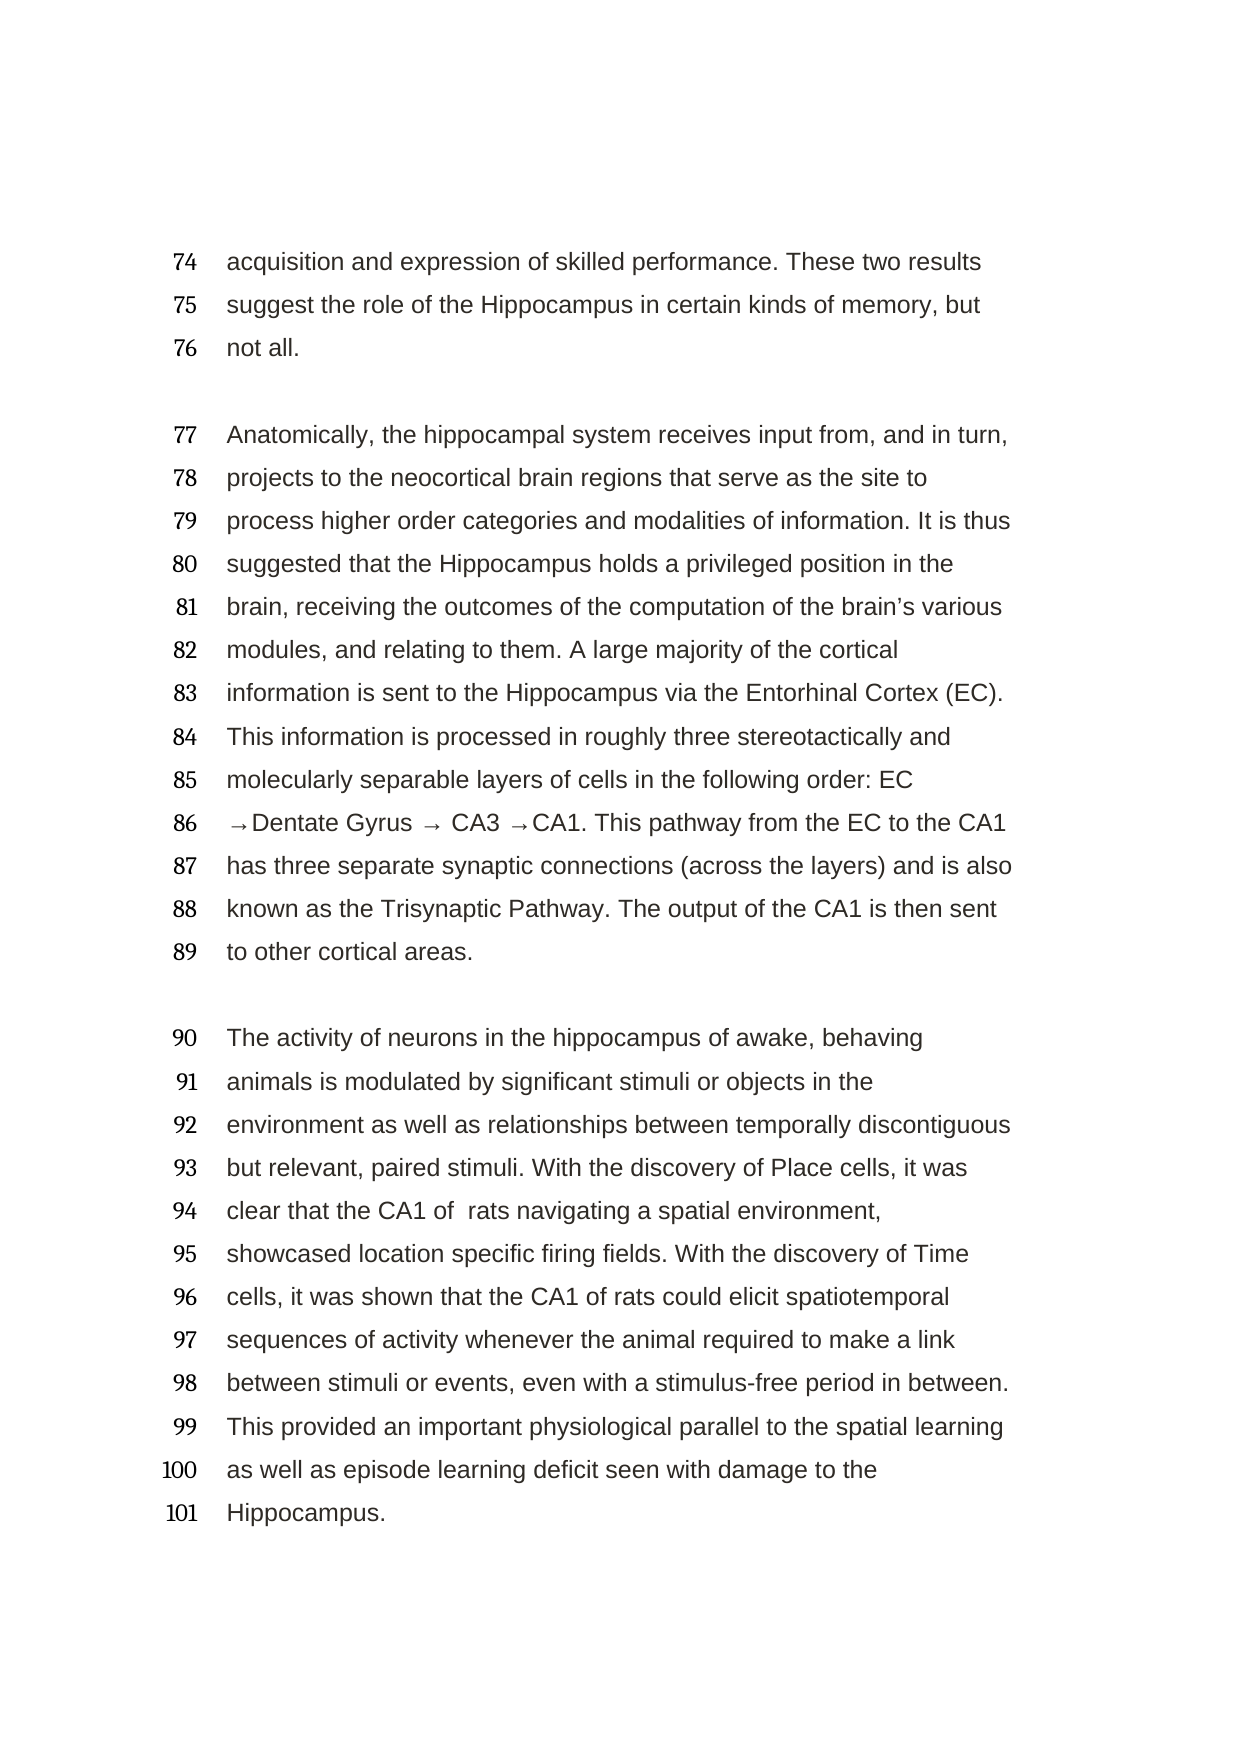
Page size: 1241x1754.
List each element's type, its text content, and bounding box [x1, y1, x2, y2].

text Anatomically, the hippocampal system receives input from, and in turn, projects to the neocortical brain regions that serve as the site to process higher order categories and modalities of information. It is thus suggested that the Hippocampus holds a privileged position in the brain, receiving the outcomes of the computation of the brain’s various modules, and relating to them. A large majority of the cortical information is sent to the Hippocampus via the Entorhinal Cortex (EC). This information is processed in roughly three stereotactically and molecularly separable layers of cells in the following order: EC →Dentate Gyrus → CA3 →CA1. This pathway from the EC to the CA1 has three separate synaptic connections (across the layers) and is also known as the Trisynaptic Pathway. The output of the CA1 is then sent to other cortical areas. [226, 420, 1014, 966]
text The activity of neurons in the hippocampus of awake, behaving animals is modulated by significant stimuli or objects in the environment as well as relationships between temporally discontiguous but relevant, paired stimuli. With the discovery of Place cells, it was clear that the CA1 of rats navigating a spatial environment, showcased location specific firing fields. With the discovery of Time cells, it was shown that the CA1 of rats could elicit spatiotemporal sequences of activity whenever the animal required to make a link between stimuli or events, even with a stimulus-free period in between. This provided an important physiological parallel to the spatial learning as well as episode learning deficit seen with damage to the Hippocampus. [226, 1023, 1014, 1527]
text acquisition and expression of skilled performance. These two results suggest the role of the Hippocampus in certain kinds of memory, but not all. [226, 247, 1014, 362]
